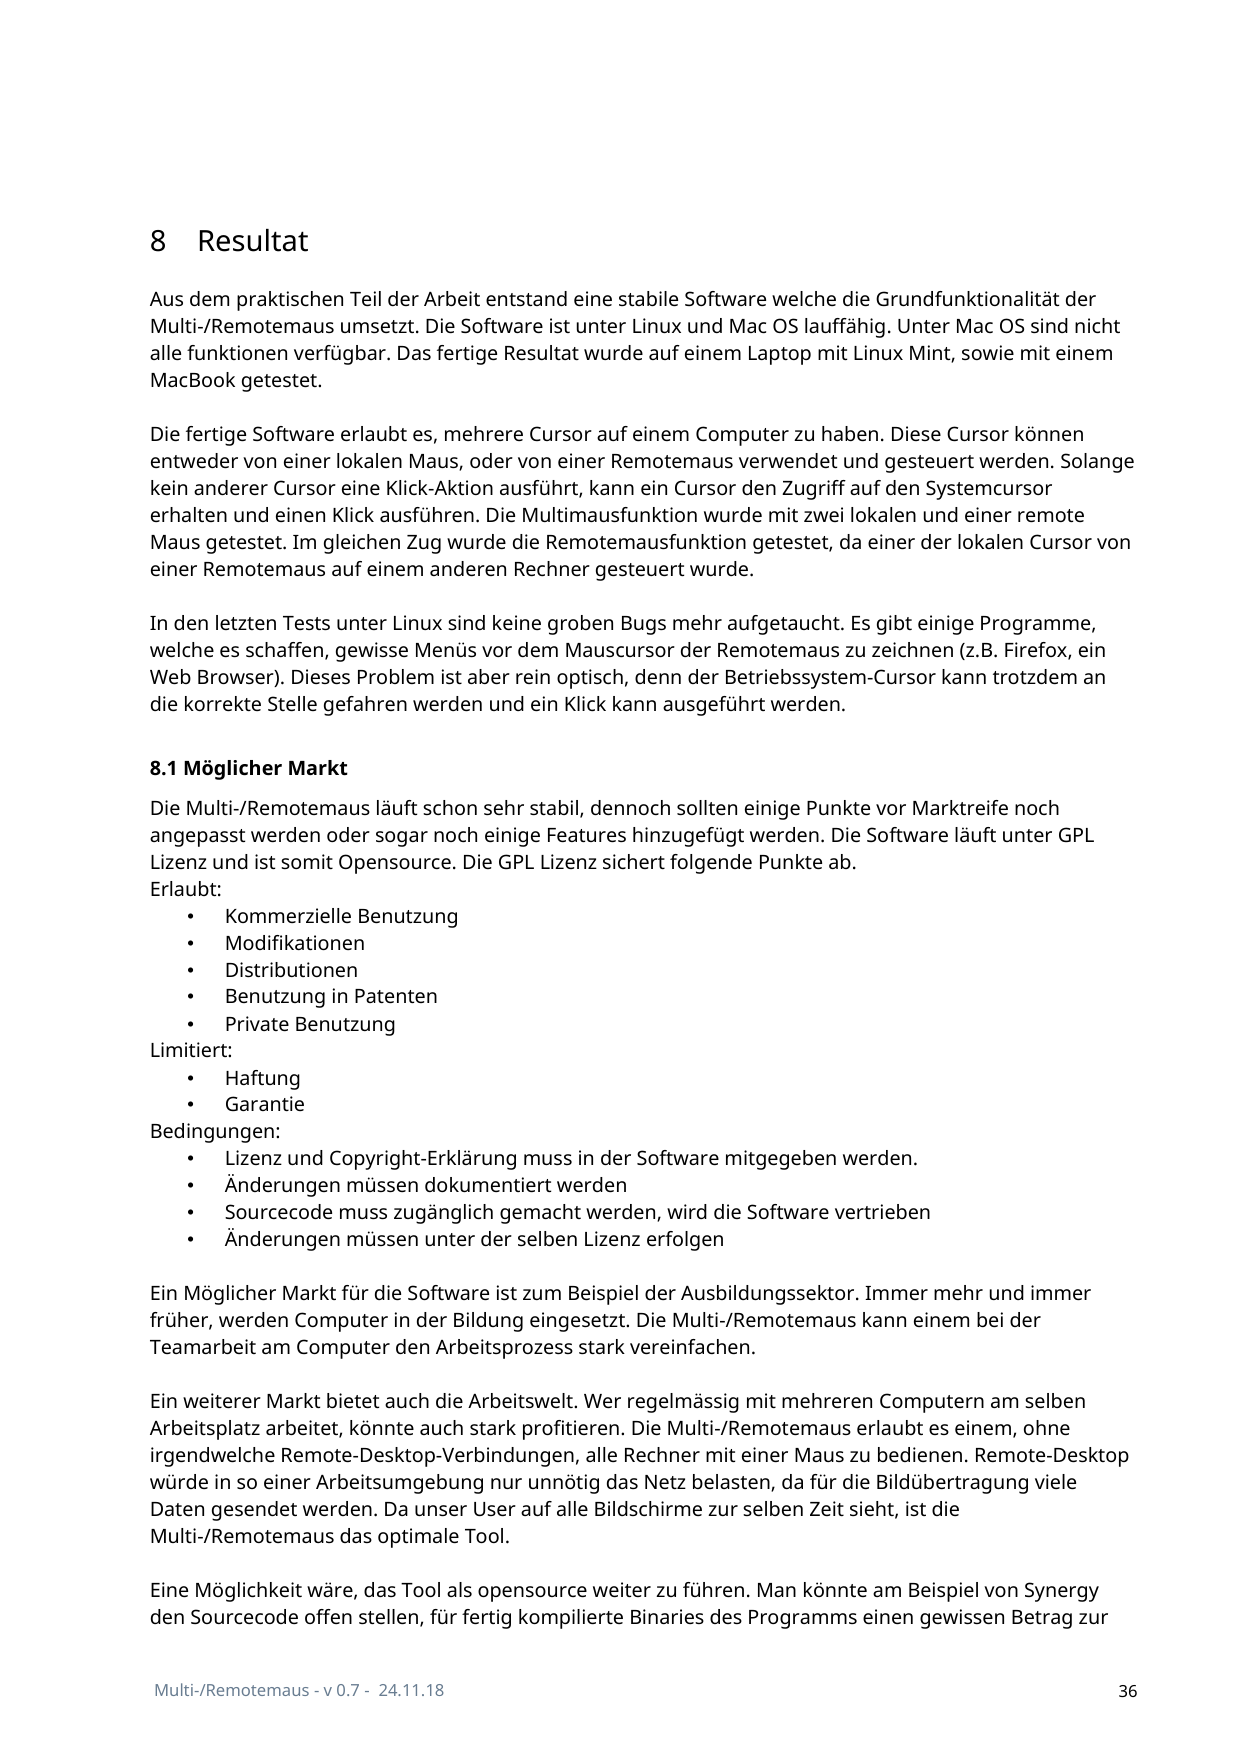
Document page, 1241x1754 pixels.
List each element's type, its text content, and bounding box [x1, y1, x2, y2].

text Aus dem praktischen Teil der Arbeit entstand eine stabile Software welche die Grundfunktionalität der Multi-/Remotemaus umsetzt. Die Software ist unter Linux und Mac OS lauffähig. Unter Mac OS sind nicht alle funktionen verfügbar. Das fertige Resultat wurde auf einem Laptop mit Linux Mint, sowie mit einem MacBook getestet. [149, 285, 1136, 393]
text Bedingungen: [149, 1118, 1136, 1145]
list Distributionen [187, 956, 1136, 983]
list Änderungen müssen dokumentiert werden [187, 1172, 1136, 1199]
text Ein weiterer Markt bietet auch die Arbeitswelt. Wer regelmässig mit mehreren Computern am selben Arbeitsplatz arbeitet, könnte auch stark profitieren. Die Multi-/Remotemaus erlaubt es einem, ohne irgendwelche Remote-Desktop-Verbindungen, alle Rechner mit einer Maus zu bedienen. Remote-Desktop würde in so einer Arbeitsumgebung nur unnötig das Netz belasten, da für die Bildübertragung viele Daten gesendet werden. Da unser User auf alle Bildschirme zur selben Zeit sieht, ist die Multi-/Remotemaus das optimale Tool. [149, 1387, 1136, 1549]
text Ein Möglicher Markt für die Software ist zum Beispiel der Ausbildungssektor. Immer mehr und immer früher, werden Computer in der Bildung eingesetzt. Die Multi-/Remotemaus kann einem bei der Teamarbeit am Computer den Arbeitsprozess stark vereinfachen. [149, 1279, 1136, 1361]
subtitle Möglicher Markt [149, 754, 1136, 781]
text Eine Möglichkeit wäre, das Tool als opensource weiter zu führen. Man könnte am Beispiel von Synergy den Sourcecode offen stellen, für fertig kompilierte Binaries des Programms einen gewissen Betrag zur [149, 1576, 1136, 1630]
subtitle Resultat [149, 221, 1136, 260]
list Sourcecode muss zugänglich gemacht werden, wird die Software vertrieben [187, 1199, 1136, 1226]
list Kommerzielle Benutzung [187, 902, 1136, 929]
list Lizenz und Copyright-Erklärung muss in der Software mitgegeben werden. [187, 1145, 1136, 1172]
text Die Multi-/Remotemaus läuft schon sehr stabil, dennoch sollten einige Punkte vor Marktreife noch angepasst werden oder sogar noch einige Features hinzugefügt werden. Die Software läuft unter GPL Lizenz und ist somit Opensource. Die GPL Lizenz sichert folgende Punkte ab. [149, 794, 1136, 875]
text Limitiert: [149, 1037, 1136, 1064]
list Benutzung in Patenten [187, 983, 1136, 1010]
list Garantie [187, 1091, 1136, 1118]
text Die fertige Software erlaubt es, mehrere Cursor auf einem Computer zu haben. Diese Cursor können entweder von einer lokalen Maus, oder von einer Remotemaus verwendet und gesteuert werden. Solange kein anderer Cursor eine Klick-Aktion ausführt, kann ein Cursor den Zugriff auf den Systemcursor erhalten und einen Klick ausführen. Die Multimausfunktion wurde mit zwei lokalen und einer remote Maus getestet. Im gleichen Zug wurde die Remotemausfunktion getestet, da einer der lokalen Cursor von einer Remotemaus auf einem anderen Rechner gesteuert wurde. [149, 420, 1136, 582]
list Haftung [187, 1064, 1136, 1091]
text In den letzten Tests unter Linux sind keine groben Bugs mehr aufgetaucht. Es gibt einige Programme, welche es schaffen, gewisse Menüs vor dem Mauscursor der Remotemaus zu zeichnen (z.B. Firefox, ein Web Browser). Dieses Problem ist aber rein optisch, denn der Betriebssystem-Cursor kann trotzdem an die korrekte Stelle gefahren werden und ein Klick kann ausgeführt werden. [149, 609, 1136, 717]
text Erlaubt: [149, 875, 1136, 902]
list Änderungen müssen unter der selben Lizenz erfolgen [187, 1226, 1136, 1253]
list Modifikationen [187, 929, 1136, 956]
list Private Benutzung [187, 1010, 1136, 1037]
